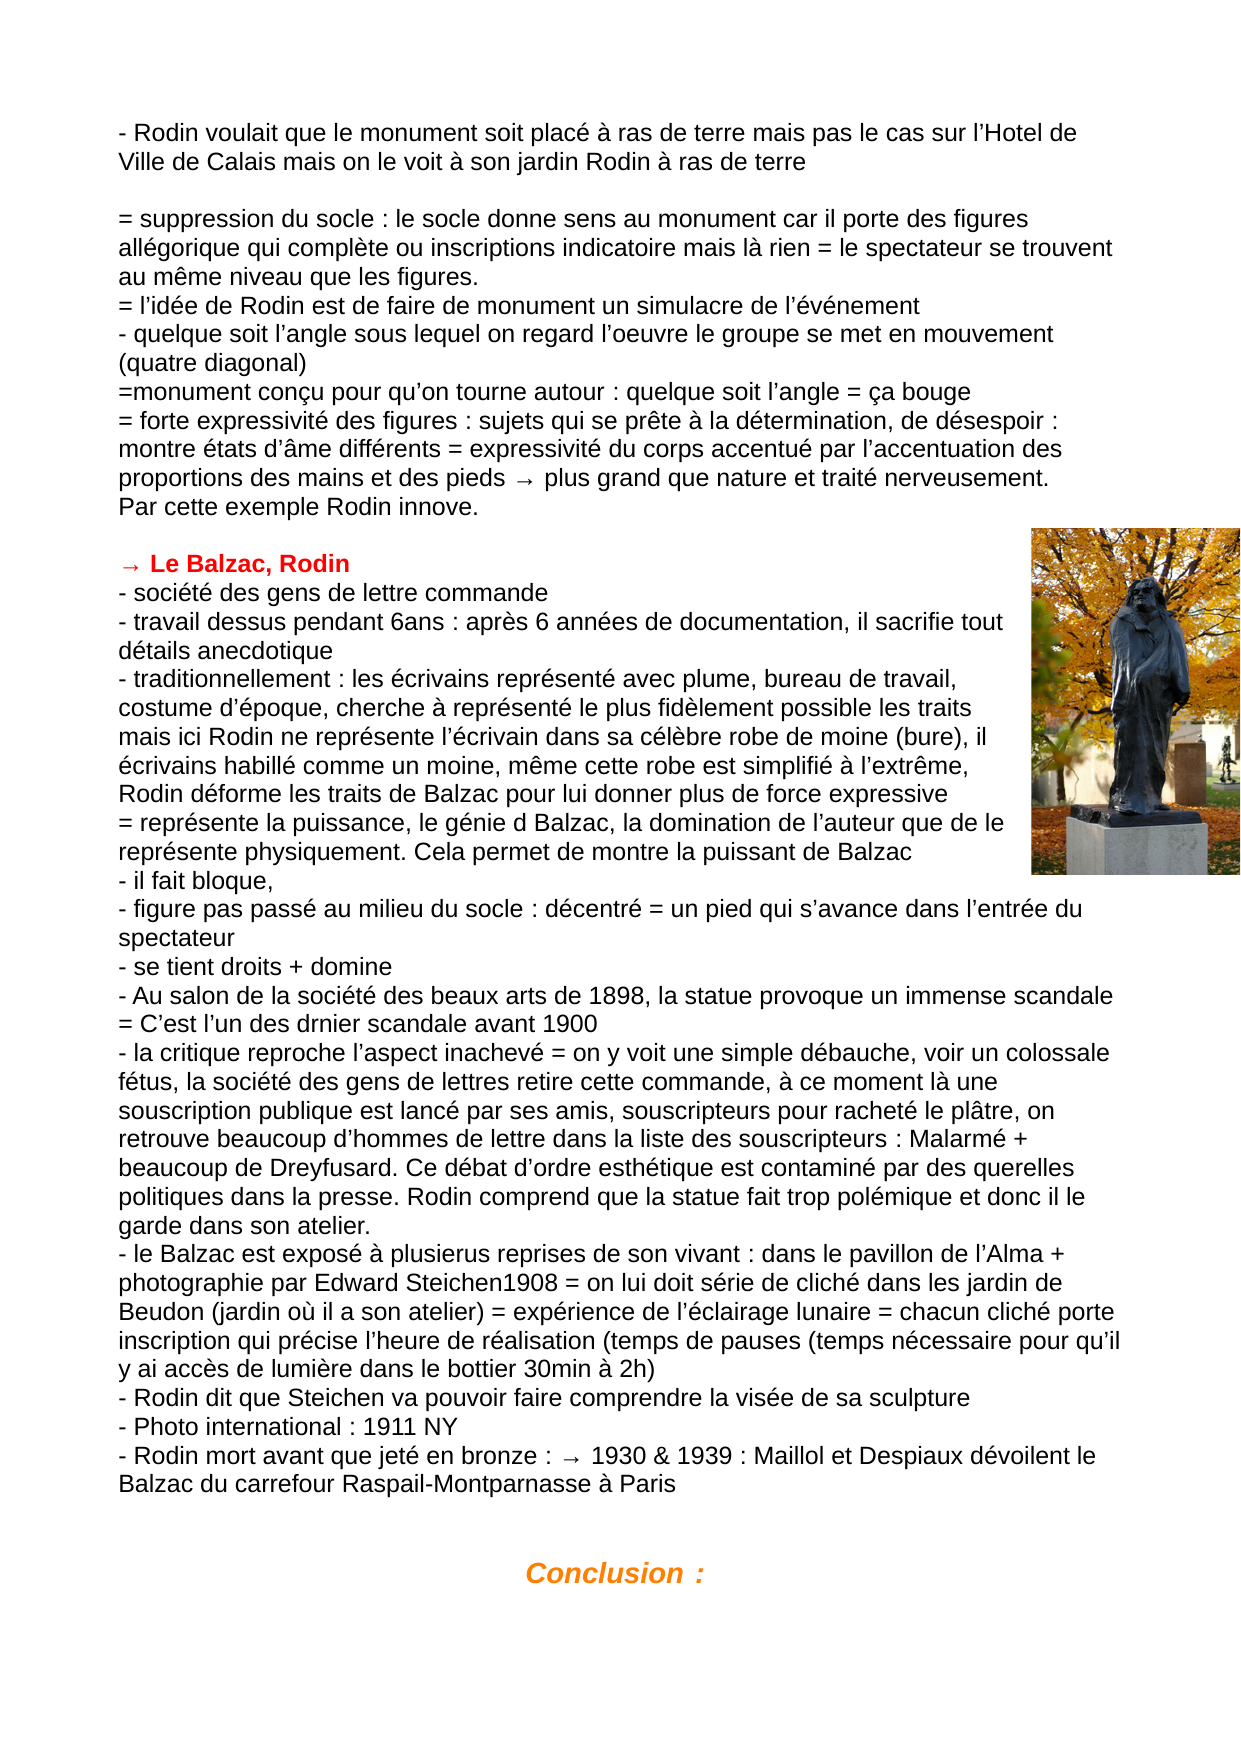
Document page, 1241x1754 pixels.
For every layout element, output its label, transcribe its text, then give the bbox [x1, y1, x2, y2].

text - Photo international : 1911 NY [118, 1412, 1122, 1441]
text - Rodin mort avant que jeté en bronze : → 1930 & 1939 : Maillol et Despiaux dévoilent le Balzac du carrefour Raspail-Montparnasse à Paris [118, 1441, 1122, 1498]
text - figure pas passé au milieu du socle : décentré = un pied qui s’avance dans l’entrée du spectateur [118, 894, 1122, 952]
text = suppression du socle : le socle donne sens au monument car il porte des figures allégorique qui complète ou inscriptions indicatoire mais là rien = le spectateur se trouvent au même niveau que les figures. [118, 204, 1122, 291]
text - il fait bloque, [118, 866, 1122, 894]
text - société des gens de lettre commande [118, 578, 1031, 607]
text - la critique reproche l’aspect inachevé = on y voit une simple débauche, voir un colossale fétus, la société des gens de lettres retire cette commande, à ce moment là une souscription publique est lancé par ses amis, souscripteurs pour racheté le plâtre, on retrouve beaucoup d’hommes de lettre dans la liste des souscripteurs : Malarmé + beaucoup de Dreyfusard. Ce débat d’ordre esthétique est contaminé par des querelles politiques dans la presse. Rodin comprend que la statue fait trop polémique et donc il le garde dans son atelier. [118, 1038, 1122, 1239]
text - Rodin voulait que le monument soit placé à ras de terre mais pas le cas sur l’Hotel de Ville de Calais mais on le voit à son jardin Rodin à ras de terre [118, 118, 1122, 176]
text = l’idée de Rodin est de faire de monument un simulacre de l’événement [118, 291, 1122, 319]
picture [1031, 528, 1241, 875]
text = représente la puissance, le génie d Balzac, la domination de l’auteur que de le représente physiquement. Cela permet de montre la puissant de Balzac [118, 808, 1031, 866]
text - le Balzac est exposé à plusierus reprises de son vivant : dans le pavillon de l’Alma + photographie par Edward Steichen1908 = on lui doit série de cliché dans les jardin de Beudon (jardin où il a son atelier) = expérience de l’éclairage lunaire = chacun cliché porte inscription qui précise l’heure de réalisation (temps de pauses (temps nécessaire pour qu’il y ai accès de lumière dans le bottier 30min à 2h) [118, 1239, 1122, 1383]
text - traditionnellement : les écrivains représenté avec plume, bureau de travail, costume d’époque, cherche à représenté le plus fidèlement possible les traits mais ici Rodin ne représente l’écrivain dans sa célèbre robe de moine (bure), il écrivains habillé comme un moine, même cette robe est simplifié à l’extrême, Rodin déforme les traits de Balzac pour lui donner plus de force expressive [118, 664, 1031, 808]
text - quelque soit l’angle sous lequel on regard l’oeuvre le groupe se met en mouvement (quatre diagonal) [118, 319, 1122, 377]
text Conclusion : [118, 1556, 1122, 1589]
text - travail dessus pendant 6ans : après 6 années de documentation, il sacrifie tout détails anecdotique [118, 607, 1031, 664]
text = C’est l’un des drnier scandale avant 1900 [118, 1009, 1122, 1038]
text - se tient droits + domine [118, 952, 1122, 981]
text =monument conçu pour qu’on tourne autour : quelque soit l’angle = ça bouge [118, 377, 1122, 406]
text Par cette exemple Rodin innove. [118, 492, 1122, 521]
text - Au salon de la société des beaux arts de 1898, la statue provoque un immense scandale [118, 981, 1122, 1009]
text = forte expressivité des figures : sujets qui se prête à la détermination, de désespoir : montre états d’âme différents = expressivité du corps accentué par l’accentuation des proportions des mains et des pieds → plus grand que nature et traité nerveusement. [118, 406, 1122, 492]
text → Le Balzac, Rodin [118, 549, 1031, 578]
text - Rodin dit que Steichen va pouvoir faire comprendre la visée de sa sculpture [118, 1383, 1122, 1412]
